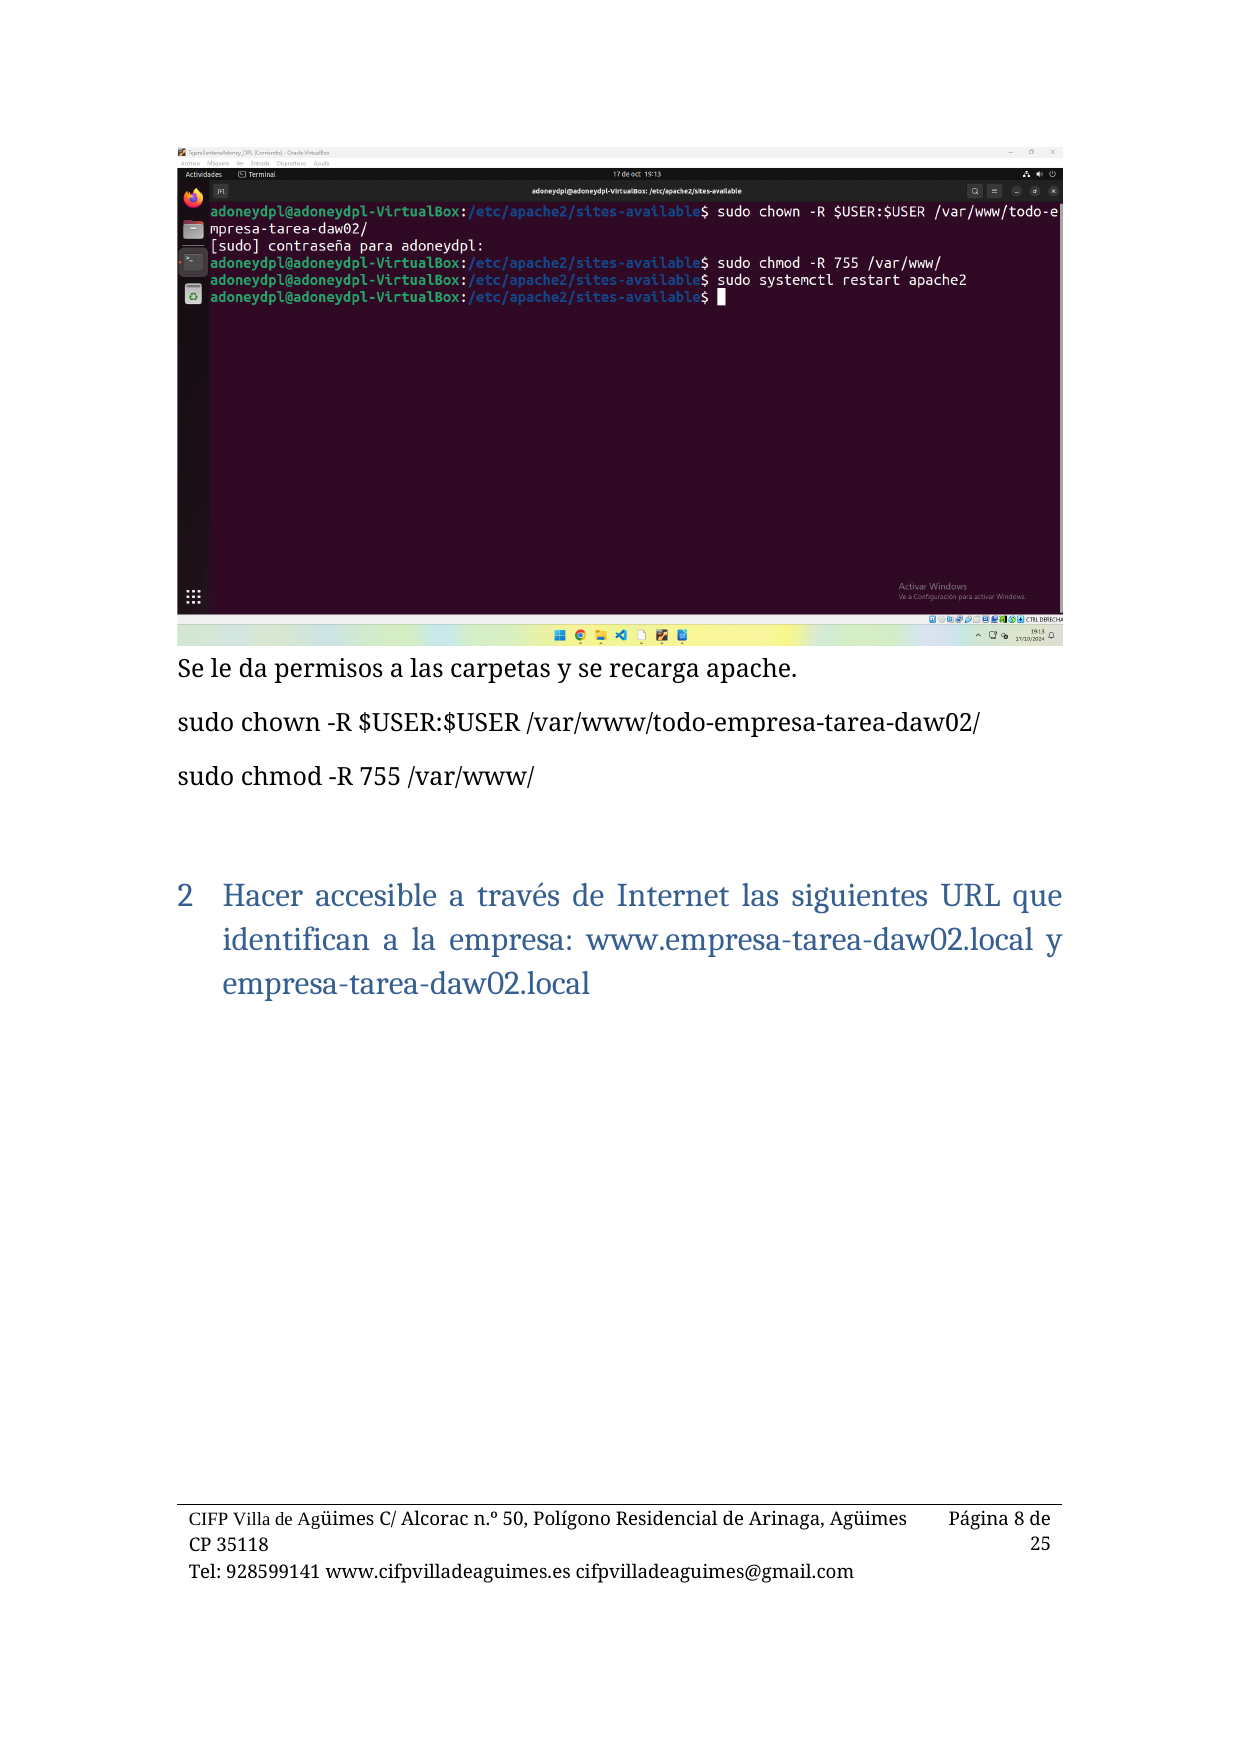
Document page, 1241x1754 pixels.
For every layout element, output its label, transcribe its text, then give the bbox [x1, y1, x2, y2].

picture [177, 147, 1063, 646]
text sudo chown -R $USER:$USER /var/www/todo-empresa-tarea-daw02/ [177, 705, 1063, 739]
text sudo chmod -R 755 /var/www/ [177, 758, 1063, 792]
text Se le da permisos a las carpetas y se recarga apache. [177, 646, 1063, 685]
subtitle Hacer accesible a través de Internet las siguientes URL que identifican a la empresa: www.empresa-tarea-daw02.local y empresa-tarea-daw02.local [177, 876, 1063, 1003]
